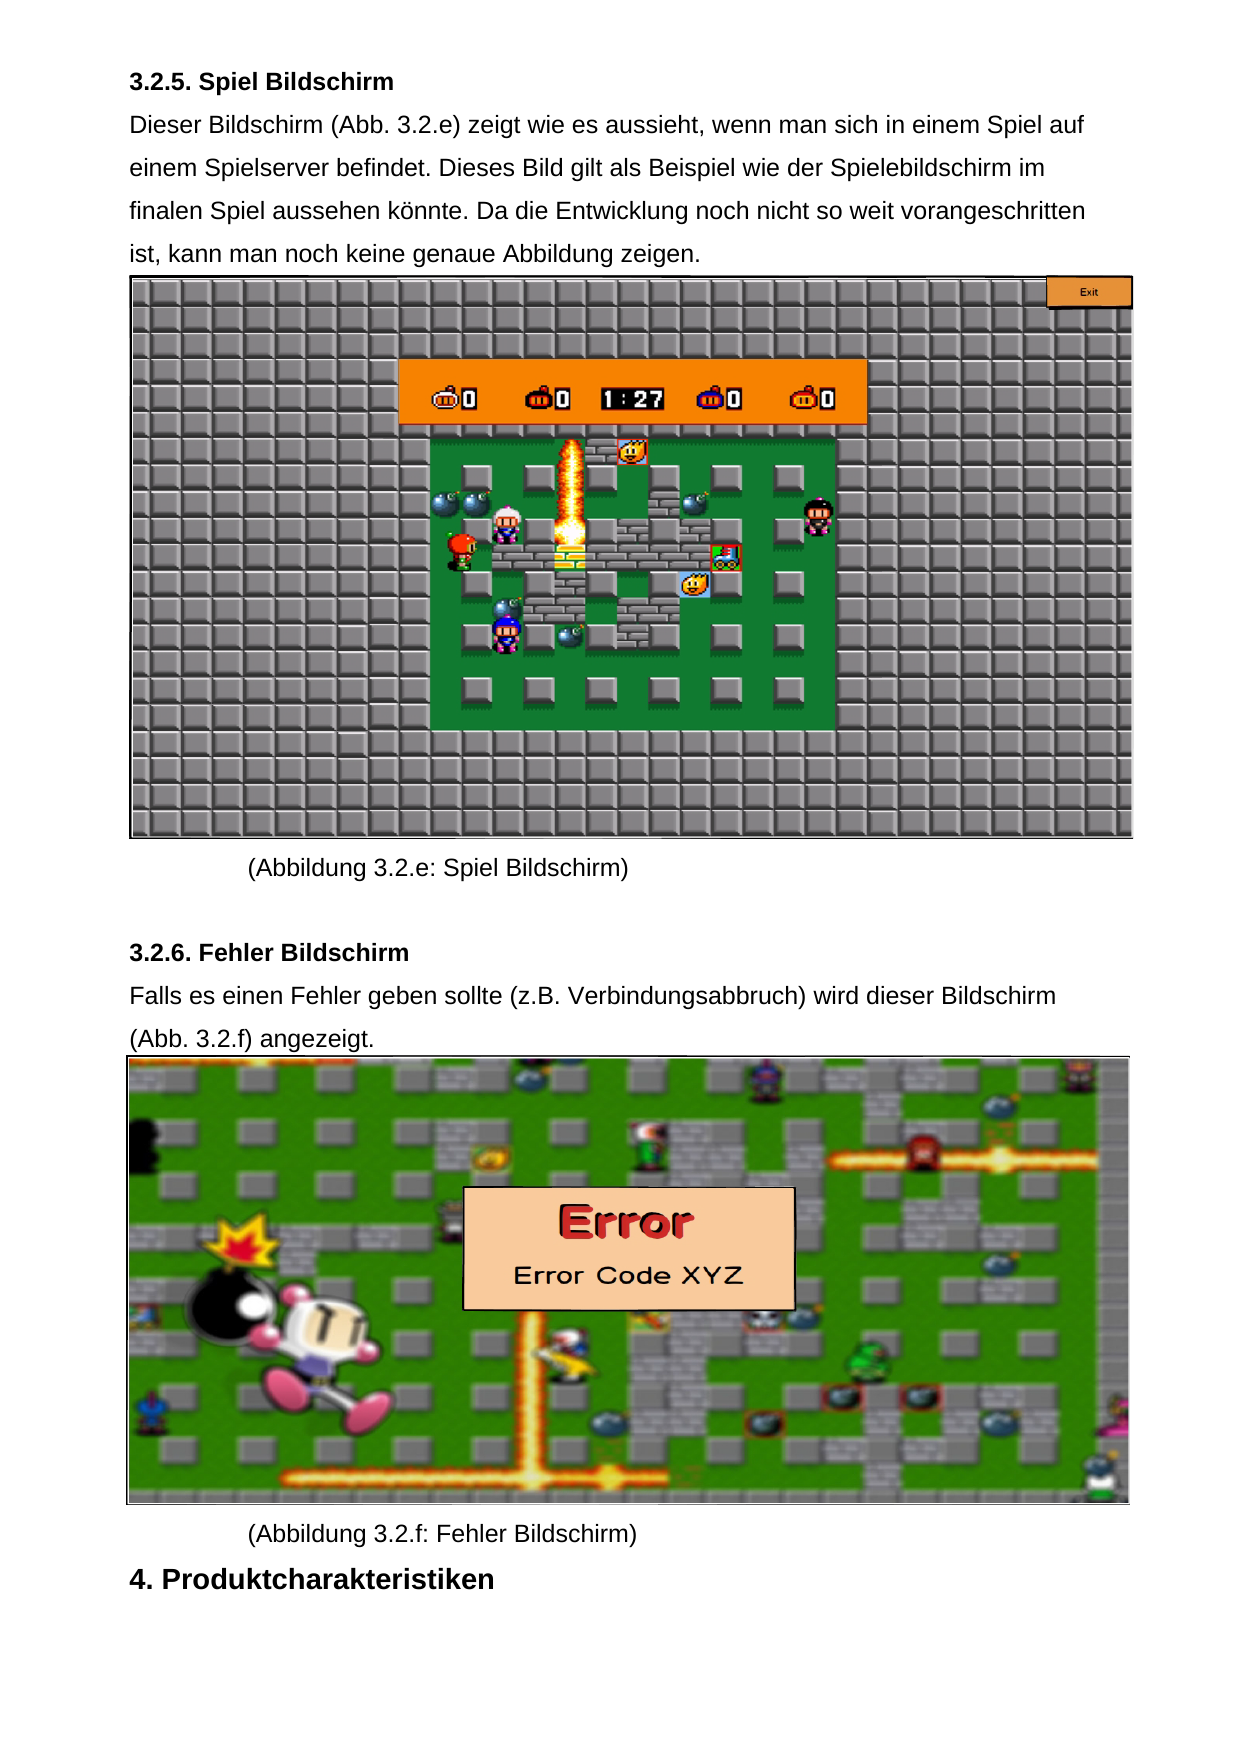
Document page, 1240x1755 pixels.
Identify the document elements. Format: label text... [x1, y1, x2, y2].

text 3.2.5. Spiel Bildschirm [129, 66, 1089, 95]
text (Abb. 3.2.f) angezeigt. [129, 1024, 1089, 1053]
text (Abbildung 3.2.f: Fehler Bildschirm) [129, 1505, 1089, 1547]
text 4. Produktcharakteristiken [129, 1562, 1089, 1595]
text Falls es einen Fehler geben sollte (z.B. Verbindungsabbruch) wird dieser Bildschirm [129, 981, 1089, 1010]
text (Abbildung 3.2.e: Spiel Bildschirm) [129, 839, 1089, 882]
text Dieser Bildschirm (Abb. 3.2.e) zeigt wie es aussieht, wenn man sich in einem Spiel auf einem Spielserver befindet. Dieses Bild gilt als Beispiel wie der Spielebildschirm im finalen Spiel aussehen könnte. Da die Entwicklung noch nicht so weit vorangeschritten ist, kann man noch keine genaue Abbildung zeigen. [129, 109, 1089, 268]
text 3.2.6. Fehler Bildschirm [129, 938, 1089, 967]
